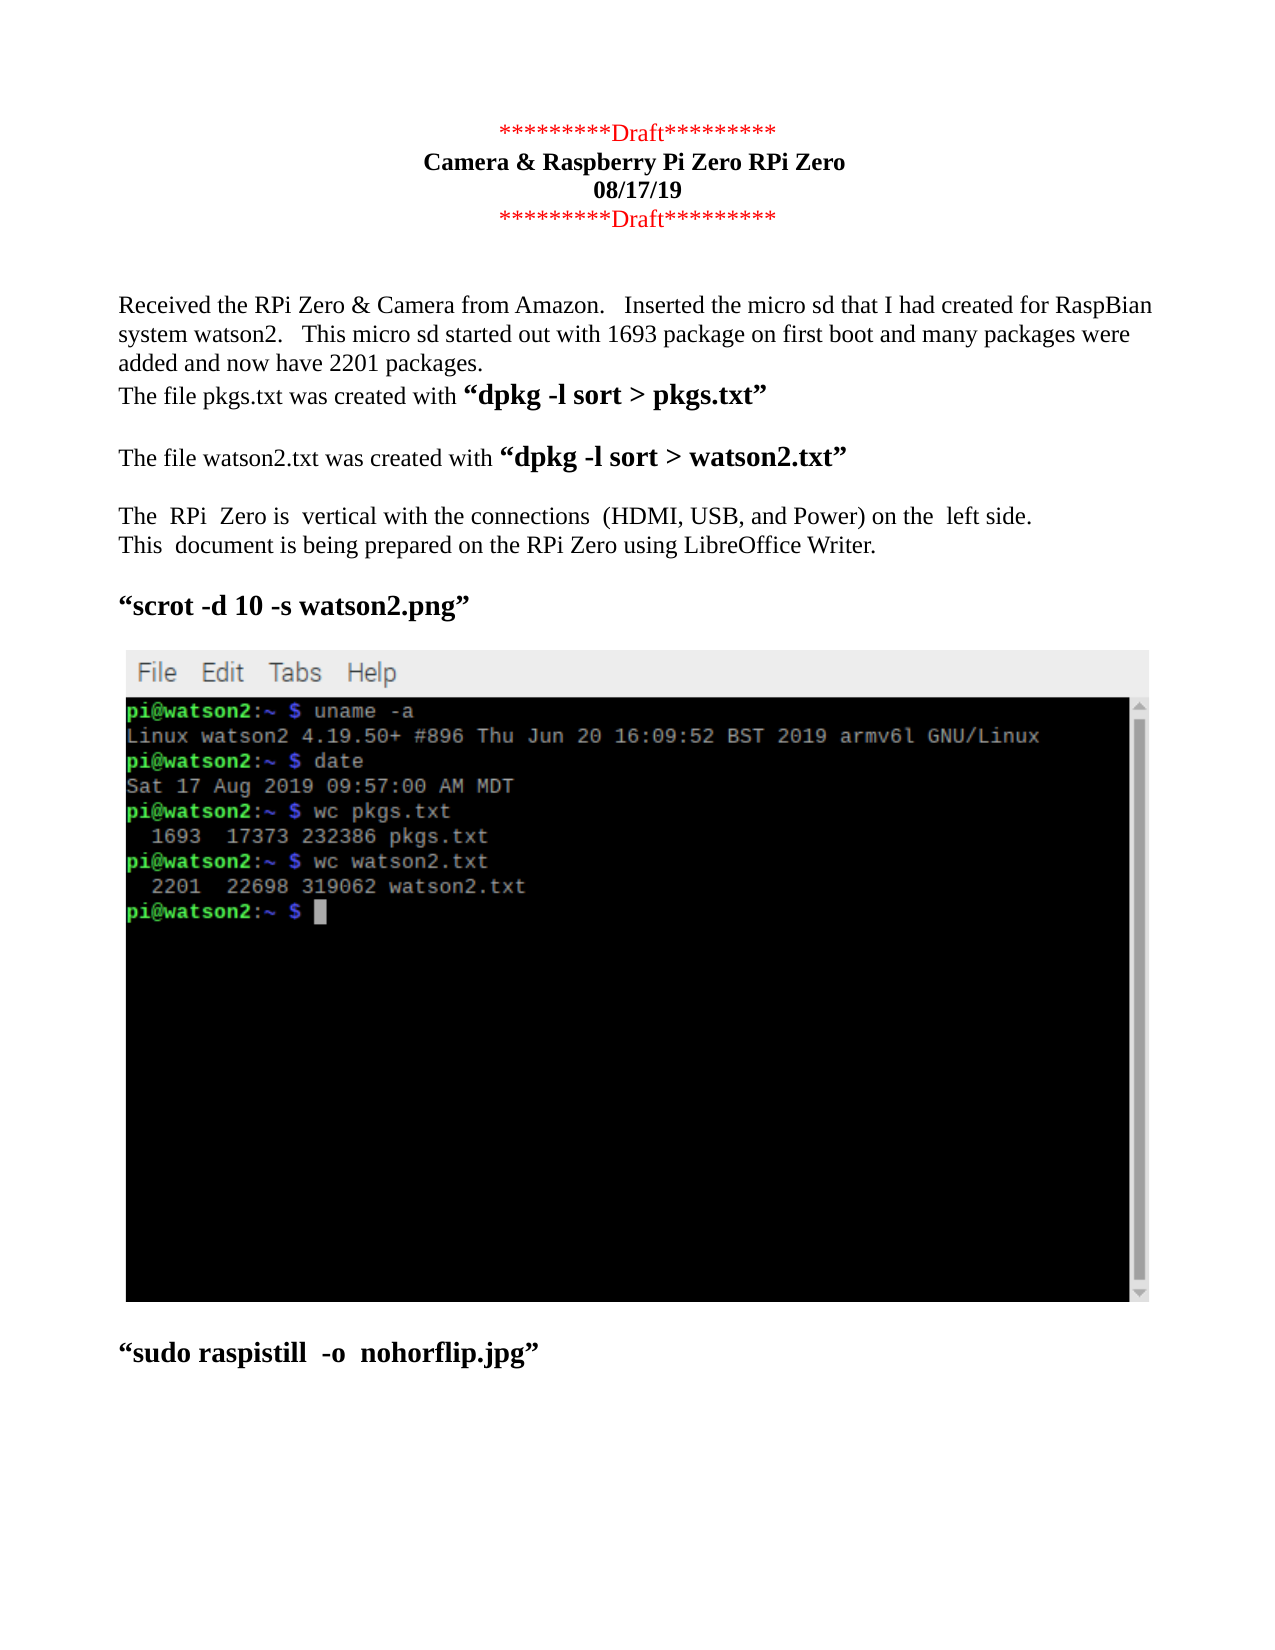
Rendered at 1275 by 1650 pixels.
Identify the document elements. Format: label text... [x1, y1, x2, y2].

text 08/17/19 [118, 176, 1157, 204]
text “scrot -d 10 -s watson2.png” [118, 588, 1157, 621]
text “sudo raspistill -o nohorflip.jpg” [118, 1335, 1157, 1369]
text Received the RPi Zero & Camera from Amazon. Inserted the micro sd that I had created for RaspBian system watson2. This micro sd started out with 1693 package on first boot and many packages were added and now have 2201 packages. [118, 291, 1157, 377]
text The RPi Zero is vertical with the connections (HDMI, USB, and Power) on the left side. [118, 501, 1157, 530]
text The file pkgs.txt was created with “dpkg -l sort > pkgs.txt” [118, 377, 1157, 410]
text This document is being prepared on the RPi Zero using LibreOffice Writer. [118, 530, 1157, 559]
text *********Draft********* [118, 204, 1157, 233]
text The file watson2.txt was created with “dpkg -l sort > watson2.txt” [118, 439, 1157, 473]
text *********Draft********* [118, 118, 1157, 147]
text Camera & Raspberry Pi Zero RPi Zero [118, 147, 1157, 176]
picture [125, 650, 1150, 1302]
